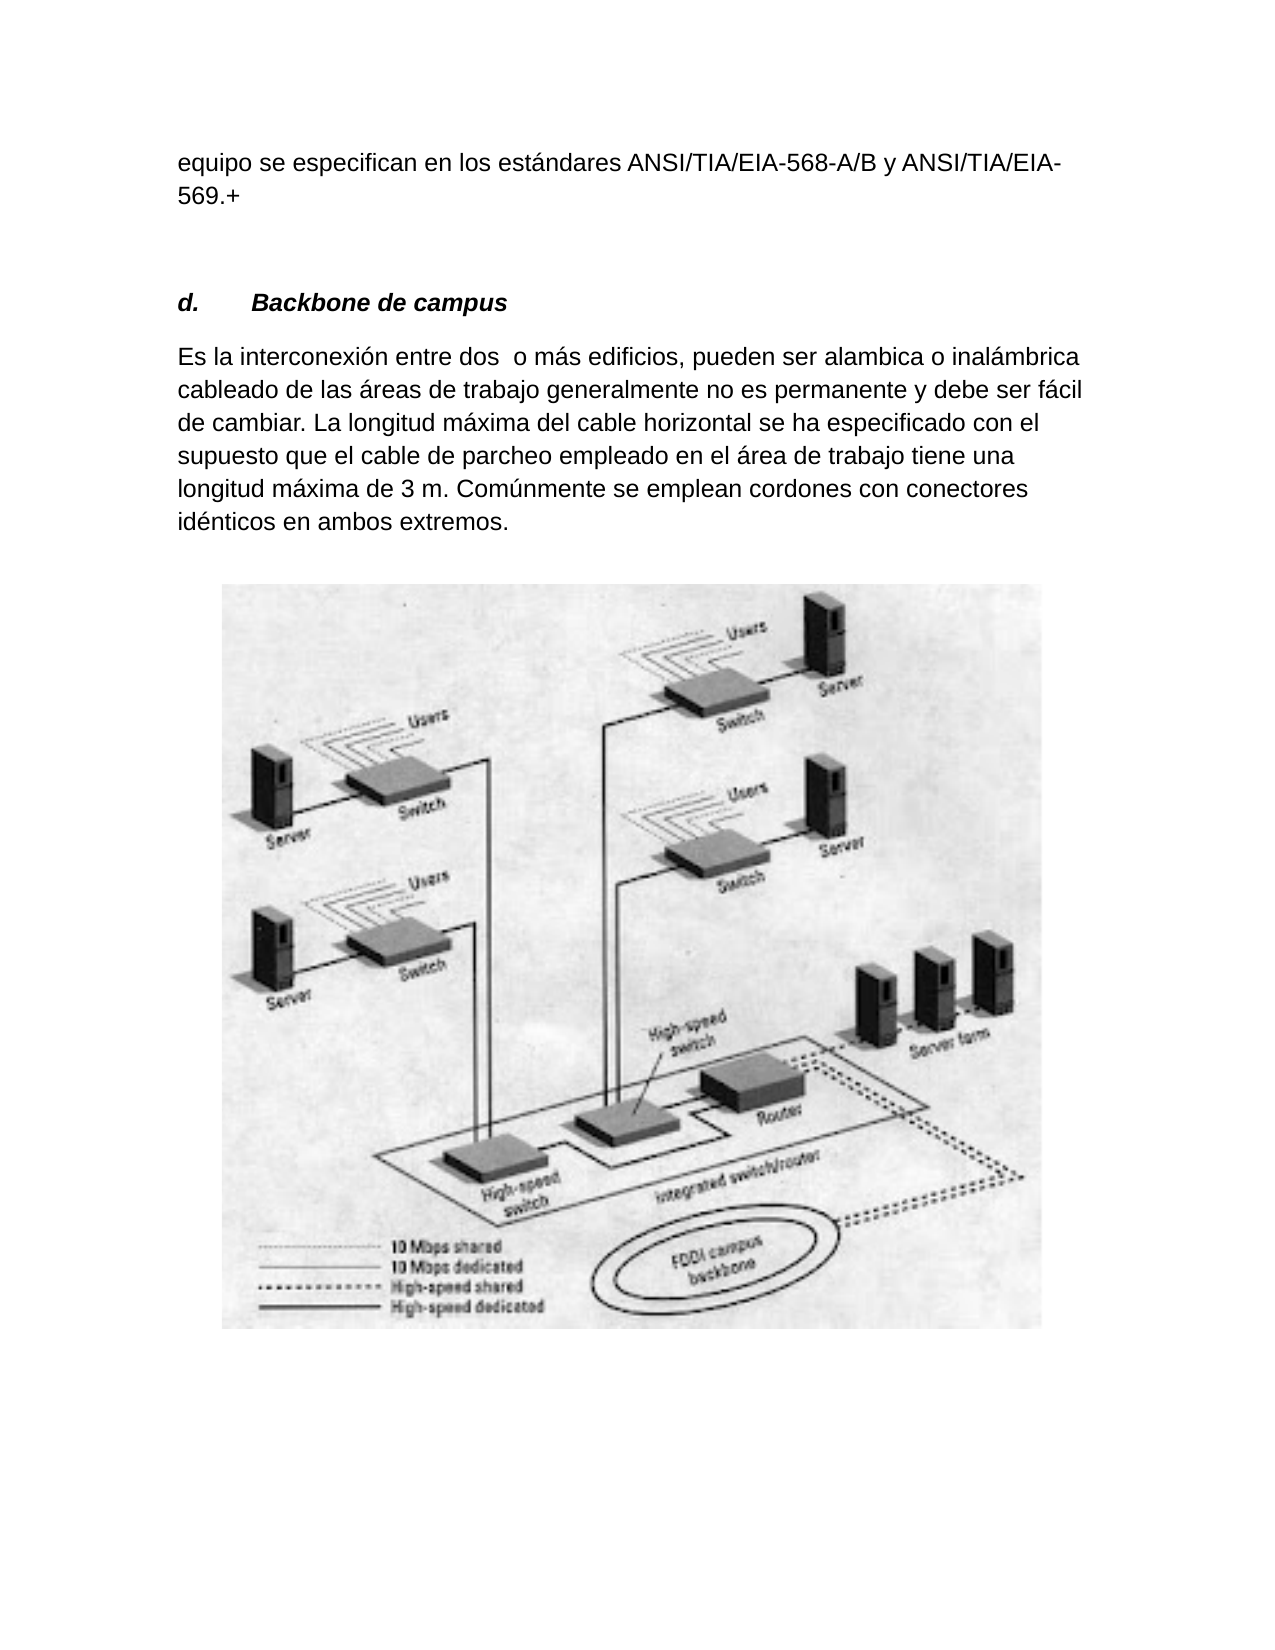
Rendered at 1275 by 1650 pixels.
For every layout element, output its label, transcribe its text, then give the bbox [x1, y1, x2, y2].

picture [221, 584, 1050, 1329]
text Es la interconexión entre dos o más edificios, pueden ser alambica o inalámbrica cableado de las áreas de trabajo generalmente no es permanente y debe ser fácil de cambiar. La longitud máxima del cable horizontal se ha especificado con el supuesto que el cable de parcheo empleado en el área de trabajo tiene una longitud máxima de 3 m. Comúnmente se emplean cordones con conectores idénticos en ambos extremos. [177, 342, 1098, 536]
text equipo se especifican en los estándares ANSI/TIA/EIA-568-A/B y ANSI/TIA/EIA-569.+ [177, 148, 1098, 209]
text d. Backbone de campus [177, 288, 1098, 317]
